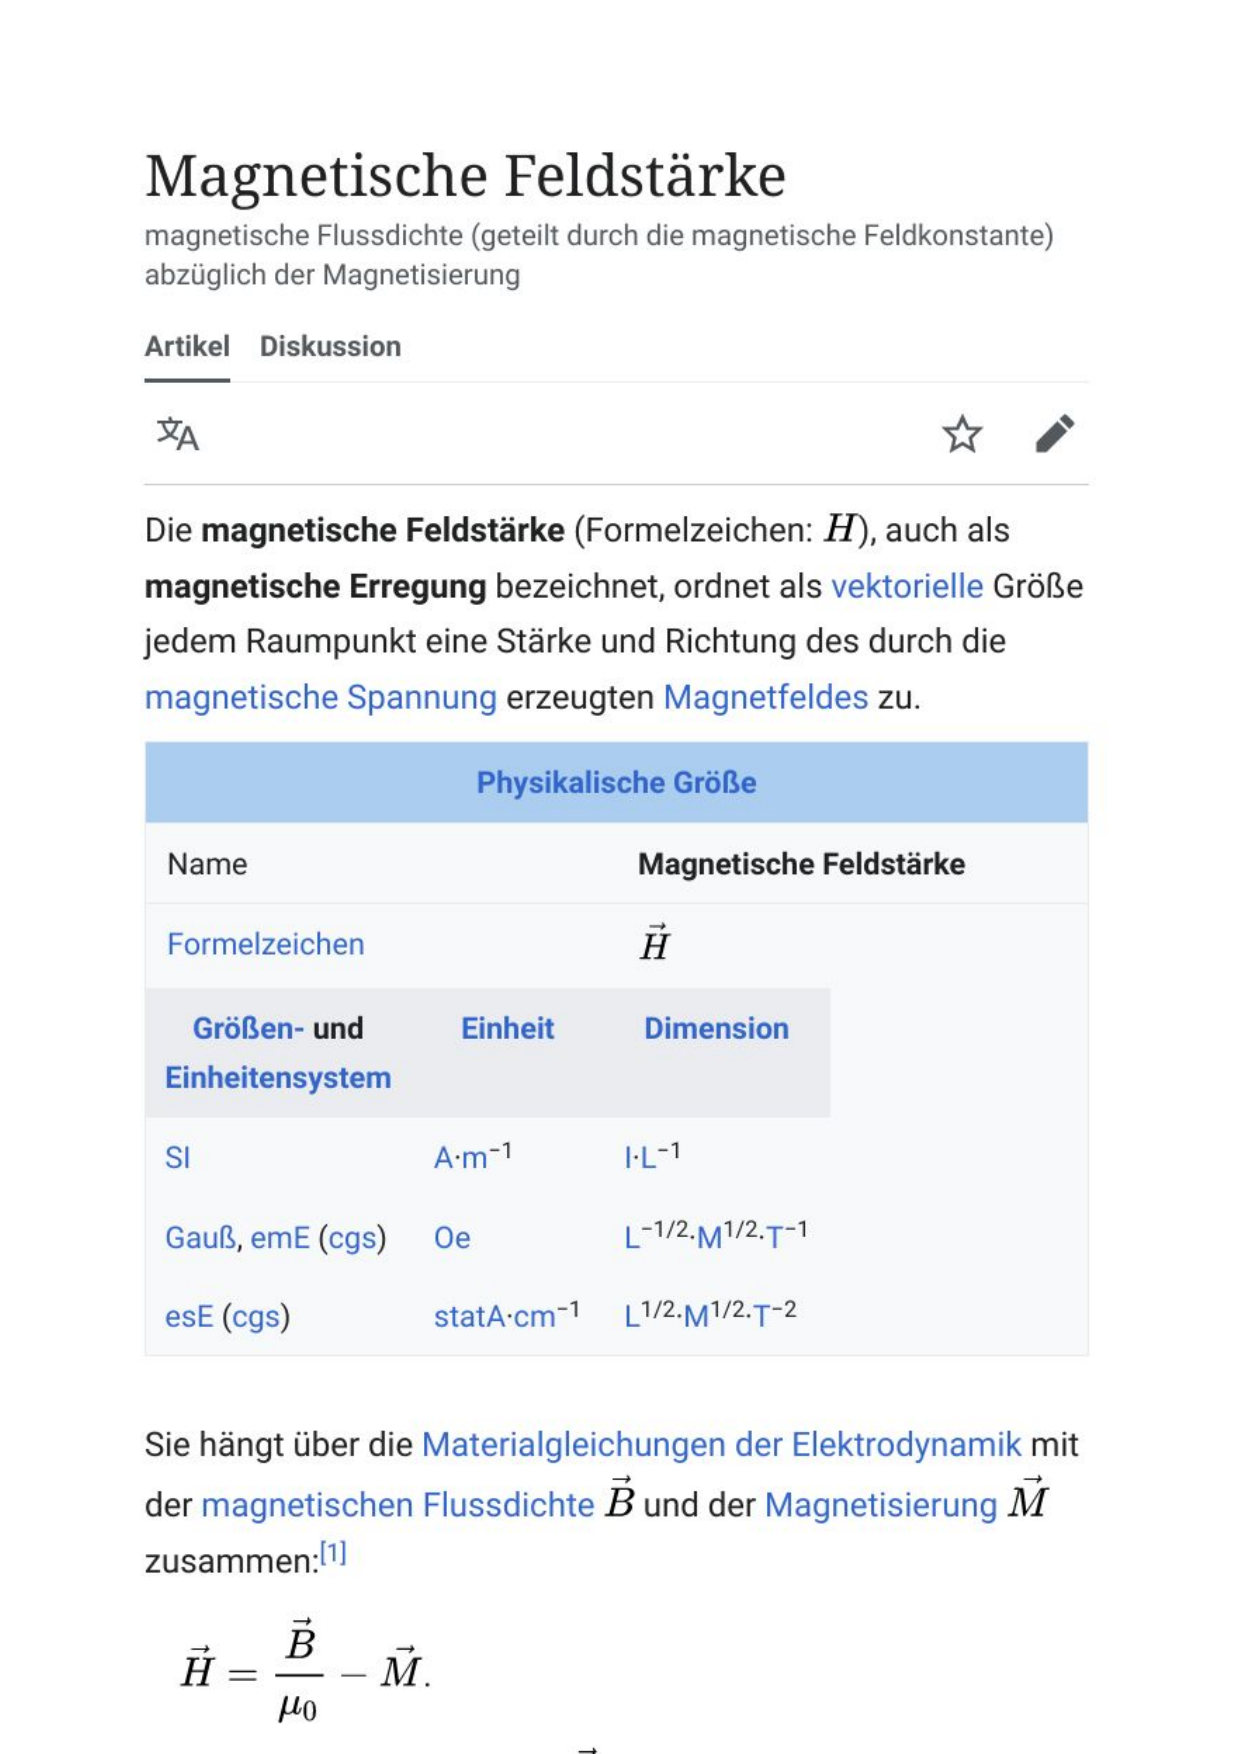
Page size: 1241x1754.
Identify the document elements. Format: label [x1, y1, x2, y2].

picture [118, 116, 1123, 1754]
